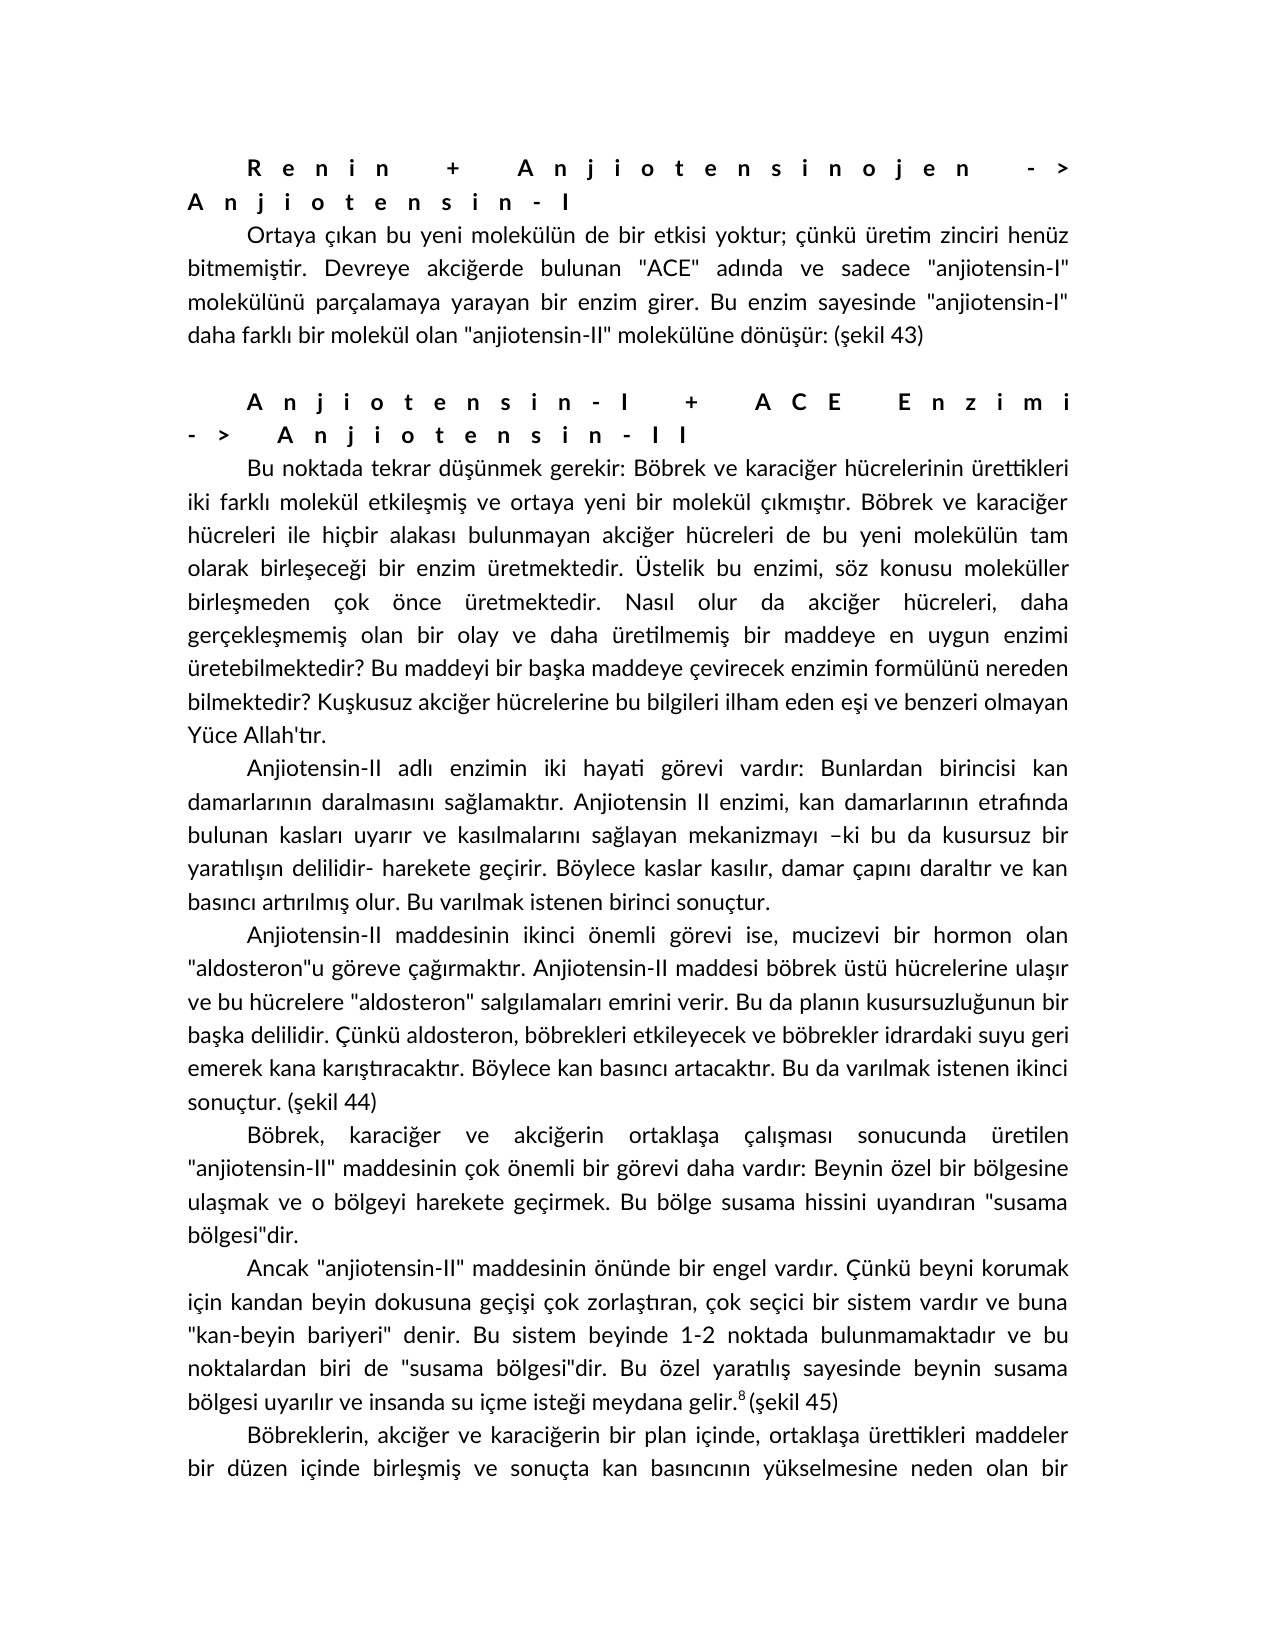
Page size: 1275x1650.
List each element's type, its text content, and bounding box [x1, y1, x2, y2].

text Ancak "anjiotensin-II" maddesinin önünde bir engel vardır. Çünkü beyni korumak için kandan beyin dokusuna geçişi çok zorlaştıran, çok seçici bir sistem vardır ve buna "kan-beyin bariyeri" denir. Bu sistem beyinde 1-2 noktada bulunmamaktadır ve bu noktalardan biri de "susama bölgesi"dir. Bu özel yaratılış sayesinde beynin susama bölgesi uyarılır ve insanda su içme isteği meydana gelir.8 (şekil 45) [187, 1250, 1070, 1417]
text Bu noktada tekrar düşünmek gerekir: Böbrek ve karaciğer hücrelerinin ürettikleri iki farklı molekül etkileşmiş ve ortaya yeni bir molekül çıkmıştır. Böbrek ve karaciğer hücreleri ile hiçbir alakası bulunmayan akciğer hücreleri de bu yeni molekülün tam olarak birleşeceği bir enzim üretmektedir. Üstelik bu enzimi, söz konusu moleküller birleşmeden çok önce üretmektedir. Nasıl olur da akciğer hücreleri, daha gerçekleşmemiş olan bir olay ve daha üretilmemiş bir maddeye en uygun enzimi üretebilmektedir? Bu maddeyi bir başka maddeye çevirecek enzimin formülünü nereden bilmektedir? Kuşkusuz akciğer hücrelerine bu bilgileri ilham eden eşi ve benzeri olmayan Yüce Allah'tır. [187, 450, 1070, 750]
text Anjiotensin-II maddesinin ikinci önemli görevi ise, mucizevi bir hormon olan "aldosteron"u göreve çağırmaktır. Anjiotensin-II maddesi böbrek üstü hücrelerine ulaşır ve bu hücrelere "aldosteron" salgılamaları emrini verir. Bu da planın kusursuzluğunun bir başka delilidir. Çünkü aldosteron, böbrekleri etkileyecek ve böbrekler idrardaki suyu geri emerek kana karıştıracaktır. Böylece kan basıncı artacaktır. Bu da varılmak istenen ikinci sonuçtur. (şekil 44) [187, 917, 1070, 1117]
text Ortaya çıkan bu yeni molekülün de bir etkisi yoktur; çünkü üretim zinciri henüz bitmemiştir. Devreye akciğerde bulunan "ACE" adında ve sadece "anjiotensin-I" molekülünü parçalamaya yarayan bir enzim girer. Bu enzim sayesinde "anjiotensin-I" daha farklı bir molekül olan "anjiotensin-II" molekülüne dönüşür: (şekil 43) [187, 217, 1070, 350]
text Renin + Anjiotensinojen -> Anjiotensin-I [187, 150, 1070, 217]
text Anjiotensin-II adlı enzimin iki hayati görevi vardır: Bunlardan birincisi kan damarlarının daralmasını sağlamaktır. Anjiotensin II enzimi, kan damarlarının etrafında bulunan kasları uyarır ve kasılmalarını sağlayan mekanizmayı –ki bu da kusursuz bir yaratılışın delilidir- harekete geçirir. Böylece kaslar kasılır, damar çapını daraltır ve kan basıncı artırılmış olur. Bu varılmak istenen birinci sonuçtur. [187, 750, 1070, 917]
text Anjiotensin-I + ACE Enzimi -> Anjiotensin-II [187, 383, 1070, 450]
text Böbrek, karaciğer ve akciğerin ortaklaşa çalışması sonucunda üretilen "anjiotensin-II" maddesinin çok önemli bir görevi daha vardır: Beynin özel bir bölgesine ulaşmak ve o bölgeyi harekete geçirmek. Bu bölge susama hissini uyandıran "susama bölgesi"dir. [187, 1117, 1070, 1250]
text Böbreklerin, akciğer ve karaciğerin bir plan içinde, ortaklaşa ürettikleri maddeler bir düzen içinde birleşmiş ve sonuçta kan basıncının yükselmesine neden olan bir [187, 1417, 1070, 1483]
